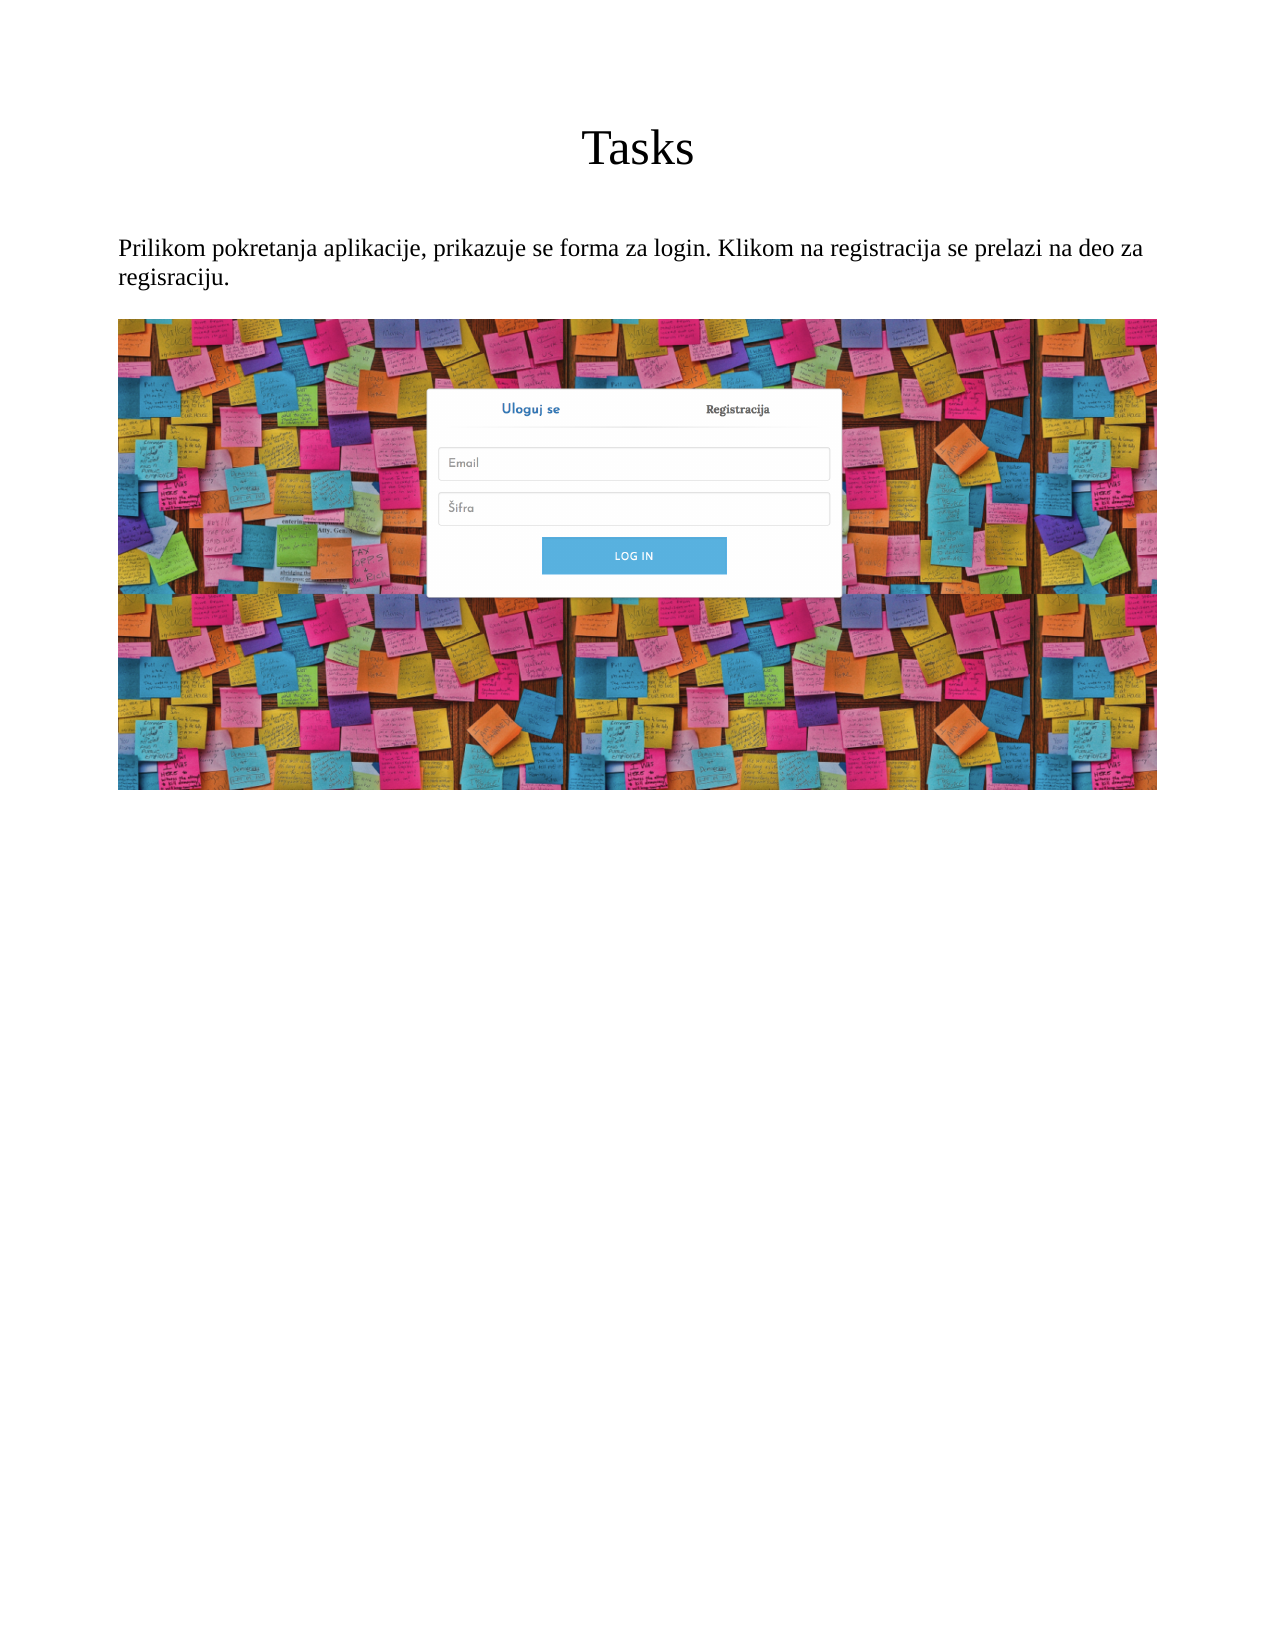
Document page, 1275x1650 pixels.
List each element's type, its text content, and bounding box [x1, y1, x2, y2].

text Tasks [118, 118, 1157, 176]
text Prilikom pokretanja aplikacije, prikazuje se forma za login. Klikom na registracija se prelazi na deo za regisraciju. [118, 233, 1157, 291]
picture [118, 319, 1157, 790]
